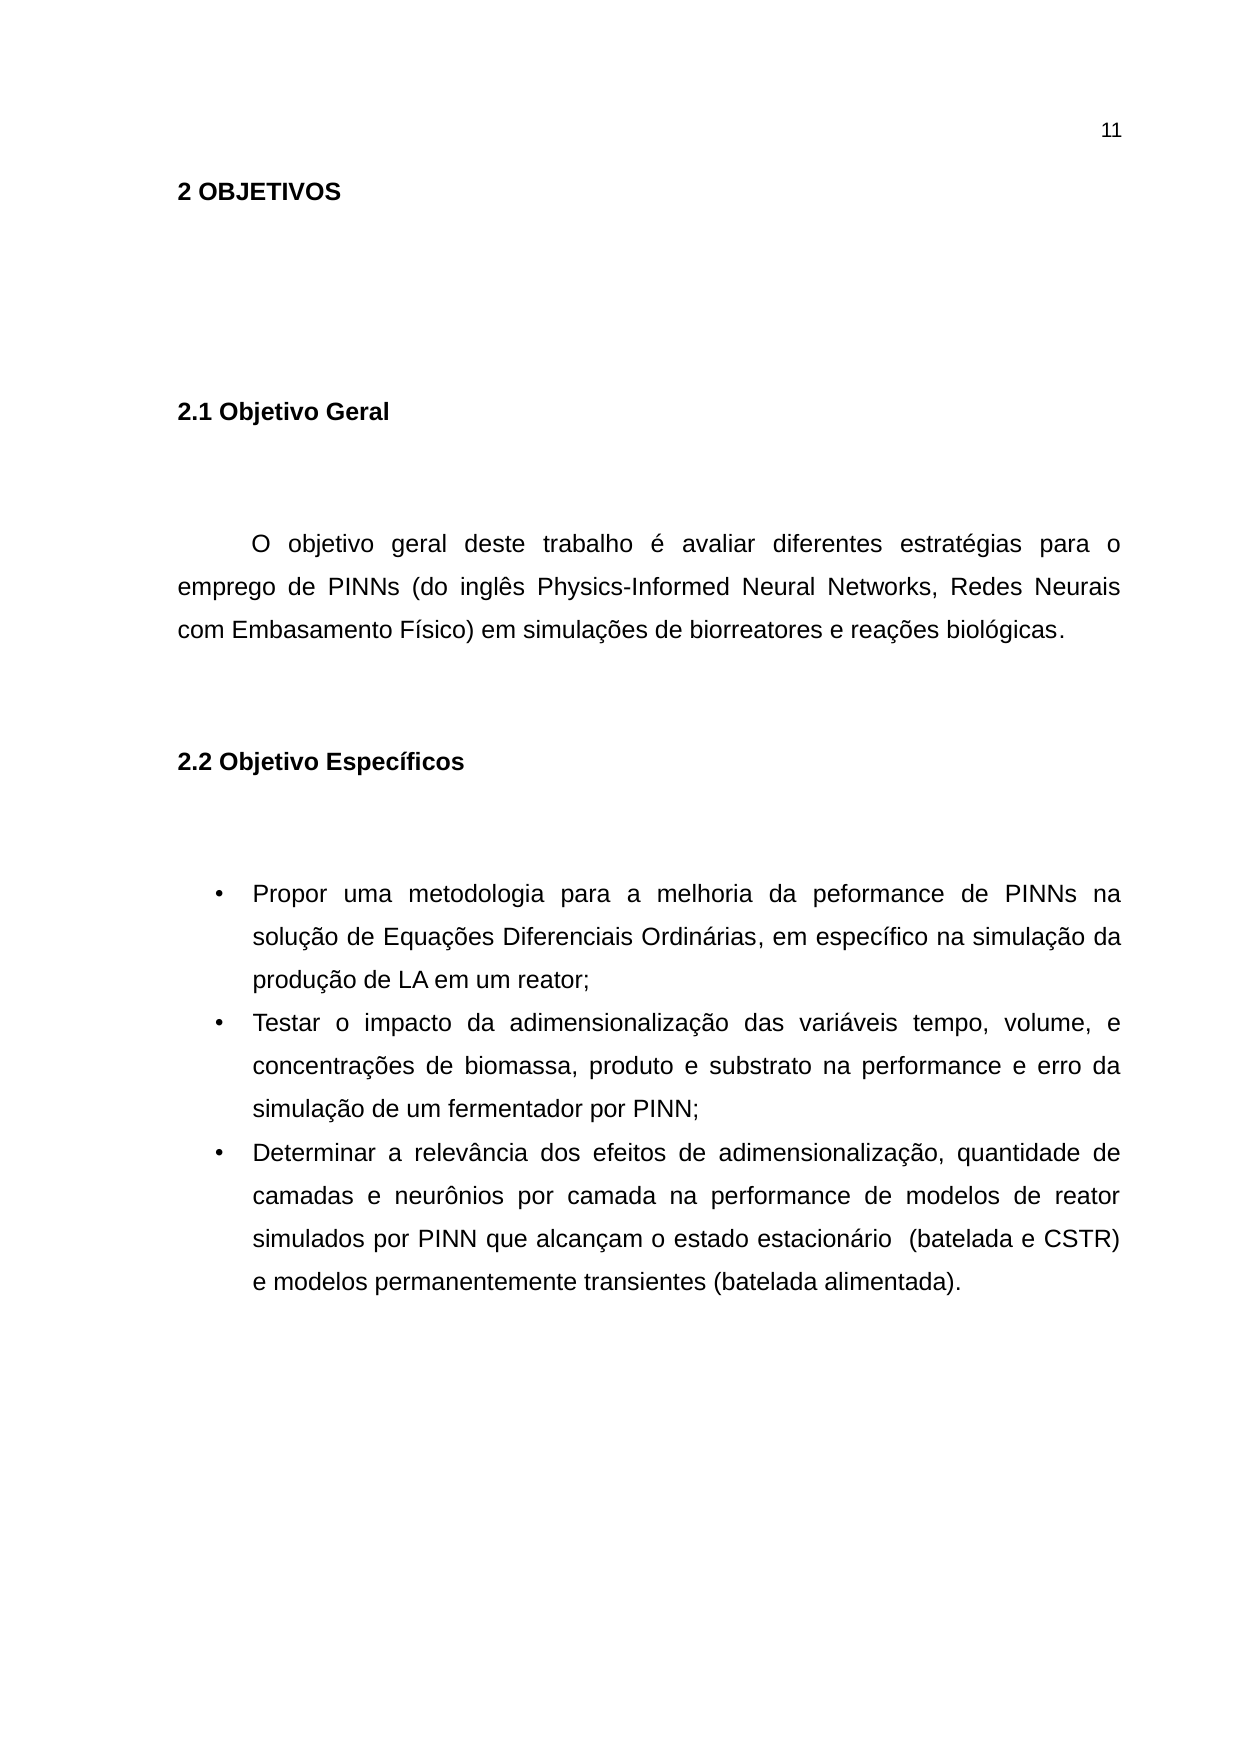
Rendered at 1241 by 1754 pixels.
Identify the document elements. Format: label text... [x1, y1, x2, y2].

list Propor uma metodologia para a melhoria da peformance de PINNs na solução de Equações Diferenciais Ordinárias, em específico na simulação da produção de LA em um reator; [215, 878, 1122, 994]
list Determinar a relevância dos efeitos de adimensionalização, quantidade de camadas e neurônios por camada na performance de modelos de reator simulados por PINN que alcançam o estado estacionário (batelada e CSTR) e modelos permanentemente transientes (batelada alimentada). [215, 1137, 1122, 1296]
subtitle Objetivos [177, 177, 1122, 206]
subtitle Objetivo Geral [177, 397, 1122, 426]
list Testar o impacto da adimensionalização das variáveis tempo, volume, e concentrações de biomassa, produto e substrato na performance e erro da simulação de um fermentador por PINN; [215, 1008, 1122, 1123]
text O objetivo geral deste trabalho é avaliar diferentes estratégias para o emprego de PINNs (do inglês Physics-Informed Neural Networks, Redes Neurais com Embasamento Físico) em simulações de biorreatores e reações biológicas. [177, 529, 1122, 644]
subtitle Objetivo Específicos [177, 747, 1122, 776]
